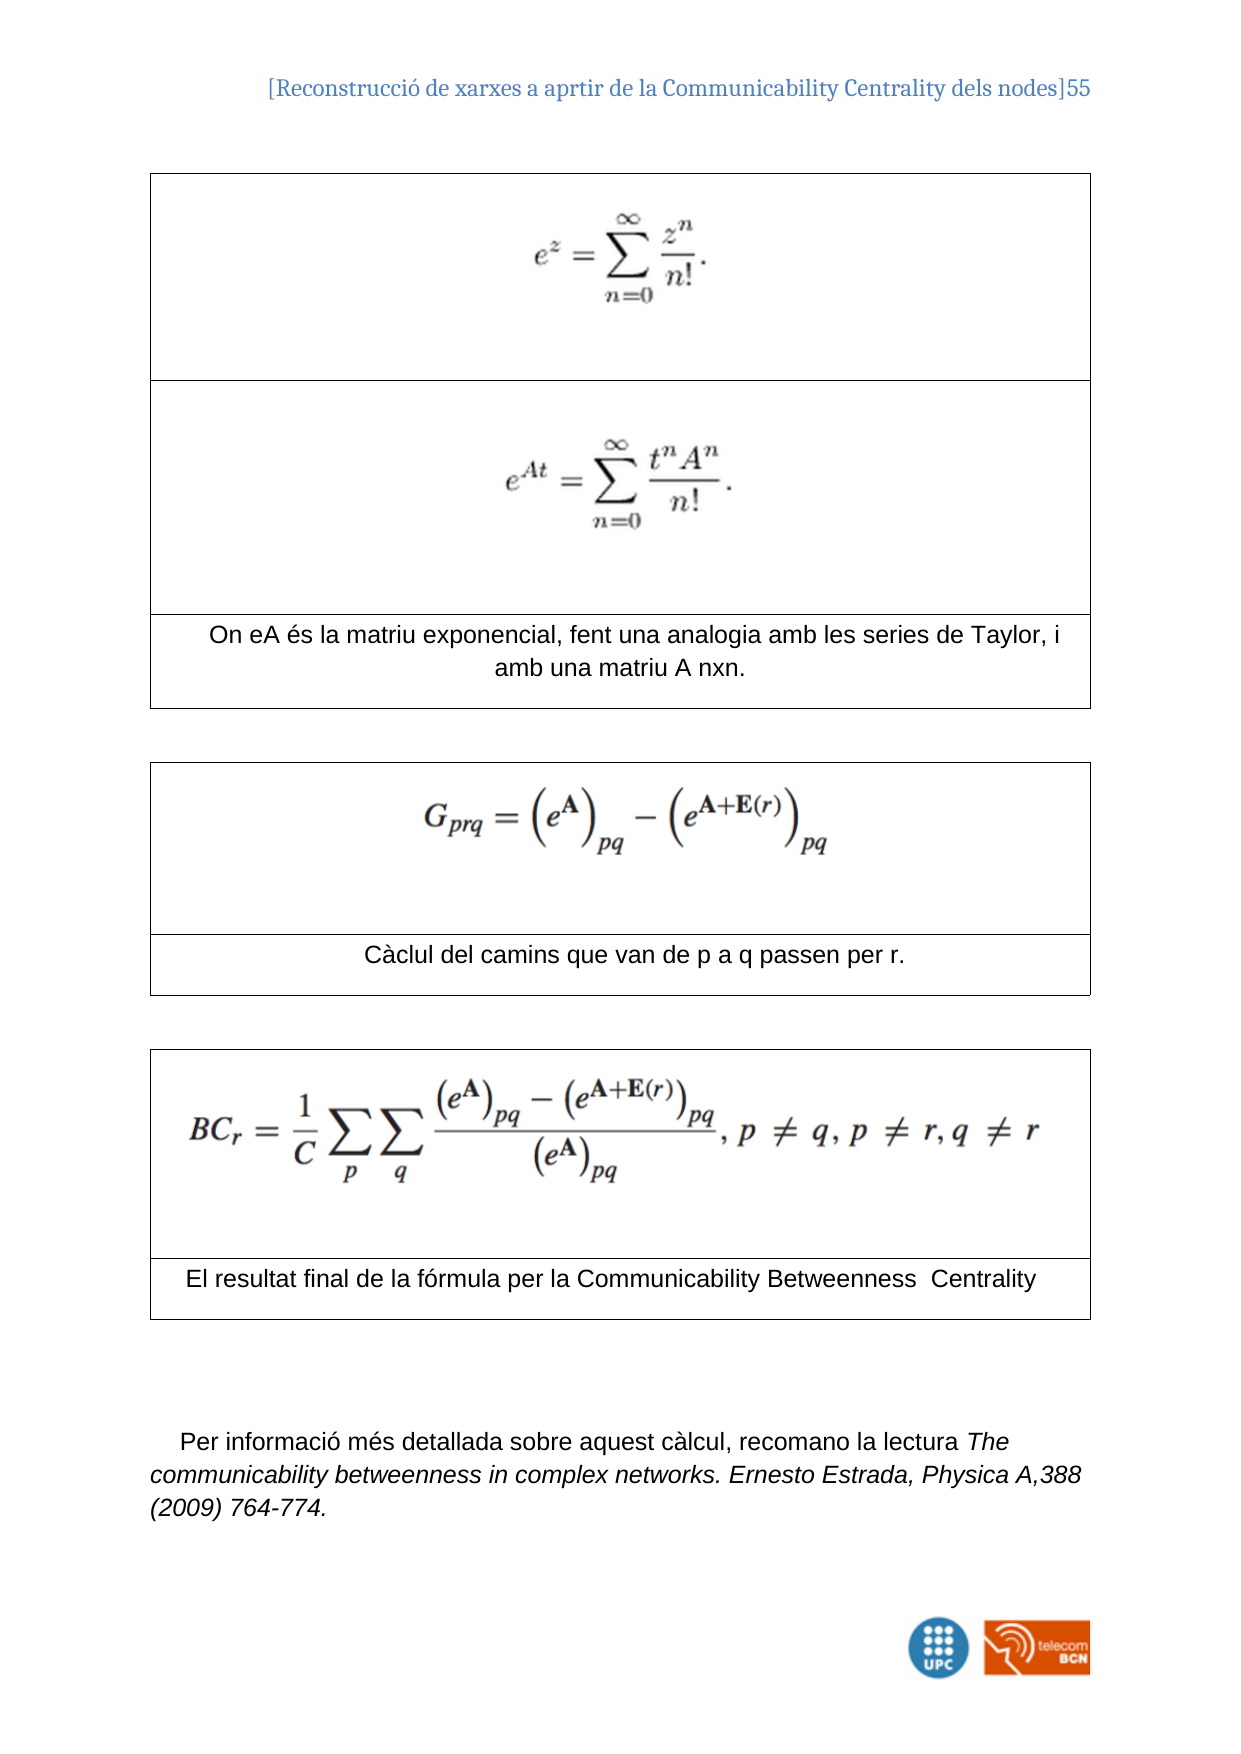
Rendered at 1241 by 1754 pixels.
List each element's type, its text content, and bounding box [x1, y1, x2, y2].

picture [904, 1614, 1091, 1681]
table_cell [151, 555, 1090, 614]
table_header [151, 174, 1090, 380]
picture [396, 768, 844, 875]
picture [484, 385, 756, 555]
text Per informació més detallada sobre aquest càlcul, recomano la lectura The communicability betweenness in complex networks. Ernesto Estrada, Physica A,388 (2009) 764-774. [150, 1427, 1090, 1522]
picture [171, 1055, 1069, 1199]
table_header [151, 1050, 1090, 1258]
table_header [151, 763, 1090, 934]
table_cell On eA és la matriu exponencial, fent una analogia amb les series de Taylor, i amb una matriu A nxn. [151, 615, 1090, 708]
table_cell El resultat final de la fórmula per la Communicability Betweenness Centrality [151, 1259, 1090, 1319]
table_cell [151, 381, 1090, 554]
picture [494, 178, 747, 321]
table_cell Càclul del camins que van de p a q passen per r. [151, 935, 1090, 995]
